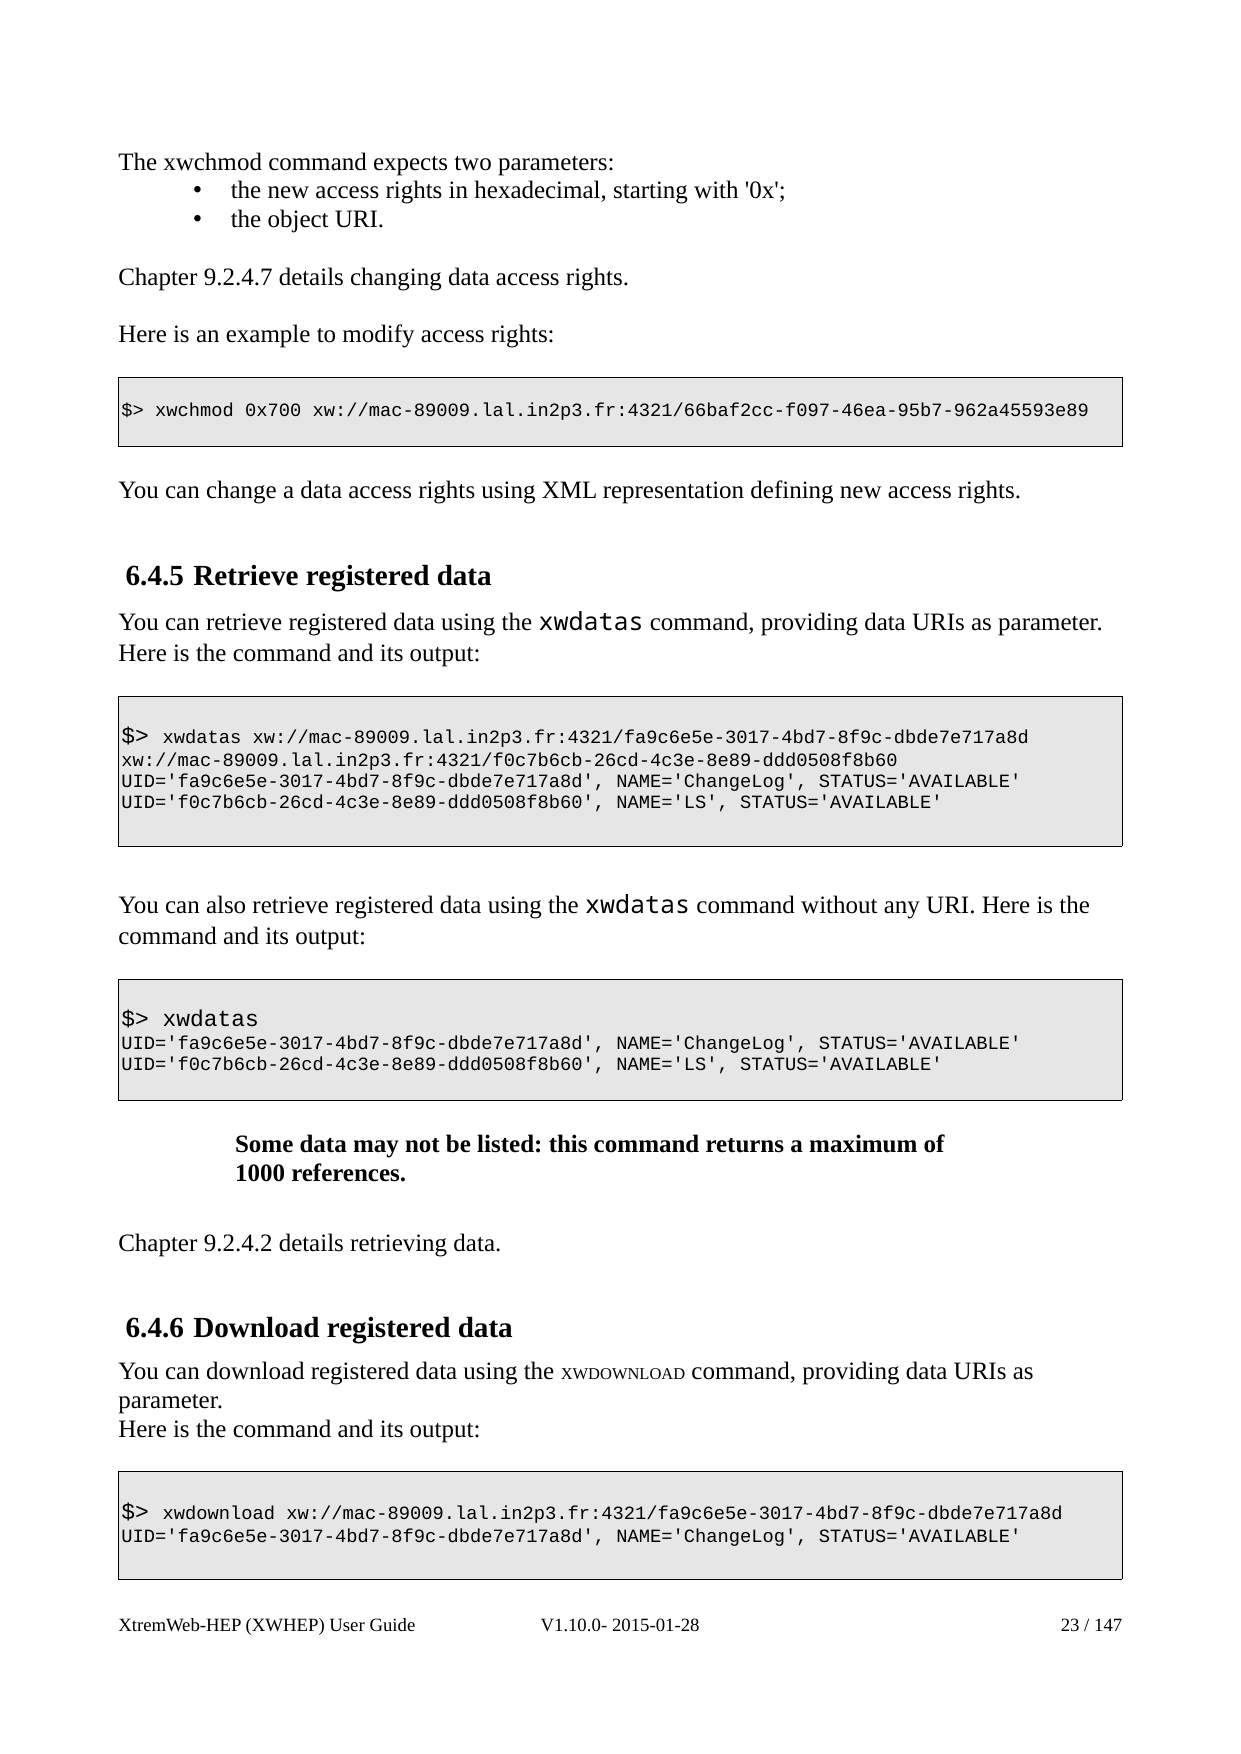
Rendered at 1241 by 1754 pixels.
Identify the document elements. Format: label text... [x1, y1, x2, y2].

subtitle Download registered data [118, 1310, 1122, 1344]
text Here is the command and its output: [118, 638, 1122, 667]
text Chapter 9.2.4.2 details retrieving data. [118, 1228, 1122, 1257]
text Some data may not be listed: this command returns a maximum of 1000 references. [235, 1129, 946, 1187]
text UID='fa9c6e5e-3017-4bd7-8f9c-dbde7e717a8d', NAME='ChangeLog', STATUS='AVAILABLE' [119, 769, 1122, 790]
text $> xwdatas [119, 1005, 1122, 1031]
text You can also retrieve registered data using the xwdatas command without any URI. Here is the command and its output: [118, 887, 1122, 950]
list the new access rights in hexadecimal, starting with '0x'; [193, 176, 1122, 204]
text UID='fa9c6e5e-3017-4bd7-8f9c-dbde7e717a8d', NAME='ChangeLog', STATUS='AVAILABLE' [119, 1523, 1122, 1544]
text Here is the command and its output: [118, 1414, 1122, 1443]
text UID='f0c7b6cb-26cd-4c3e-8e89-ddd0508f8b60', NAME='LS', STATUS='AVAILABLE' [119, 1052, 1122, 1073]
list the object URI. [193, 204, 1122, 233]
subtitle Retrieve registered data [118, 558, 1122, 591]
text You can retrieve registered data using the xwdatas command, providing data URIs as parameter. [118, 604, 1122, 638]
text Chapter 9.2.4.7 details changing data access rights. [118, 262, 1122, 291]
text UID='f0c7b6cb-26cd-4c3e-8e89-ddd0508f8b60', NAME='LS', STATUS='AVAILABLE' [119, 790, 1122, 811]
text You can change a data access rights using XML representation defining new access rights. [118, 475, 1122, 504]
text $> xwdatas xw://mac-89009.lal.in2p3.fr:4321/fa9c6e5e-3017-4bd7-8f9c-dbde7e717a8d xw://mac-89009.lal.in2p3.fr:4321/f0c7b6cb-26cd-4c3e-8e89-ddd0508f8b60 [119, 721, 1122, 769]
text UID='fa9c6e5e-3017-4bd7-8f9c-dbde7e717a8d', NAME='ChangeLog', STATUS='AVAILABLE' [119, 1031, 1122, 1052]
text $> xwdownload xw://mac-89009.lal.in2p3.fr:4321/fa9c6e5e-3017-4bd7-8f9c-dbde7e717a8d [119, 1497, 1122, 1523]
text Here is an example to modify access rights: [118, 319, 1122, 348]
text The xwchmod command expects two parameters: [118, 147, 1122, 176]
text You can download registered data using the xwdownload command, providing data URIs as parameter. [118, 1356, 1122, 1414]
text $> xwchmod 0x700 xw://mac-89009.lal.in2p3.fr:4321/66baf2cc-f097-46ea-95b7-962a45593e89 [119, 398, 1122, 419]
